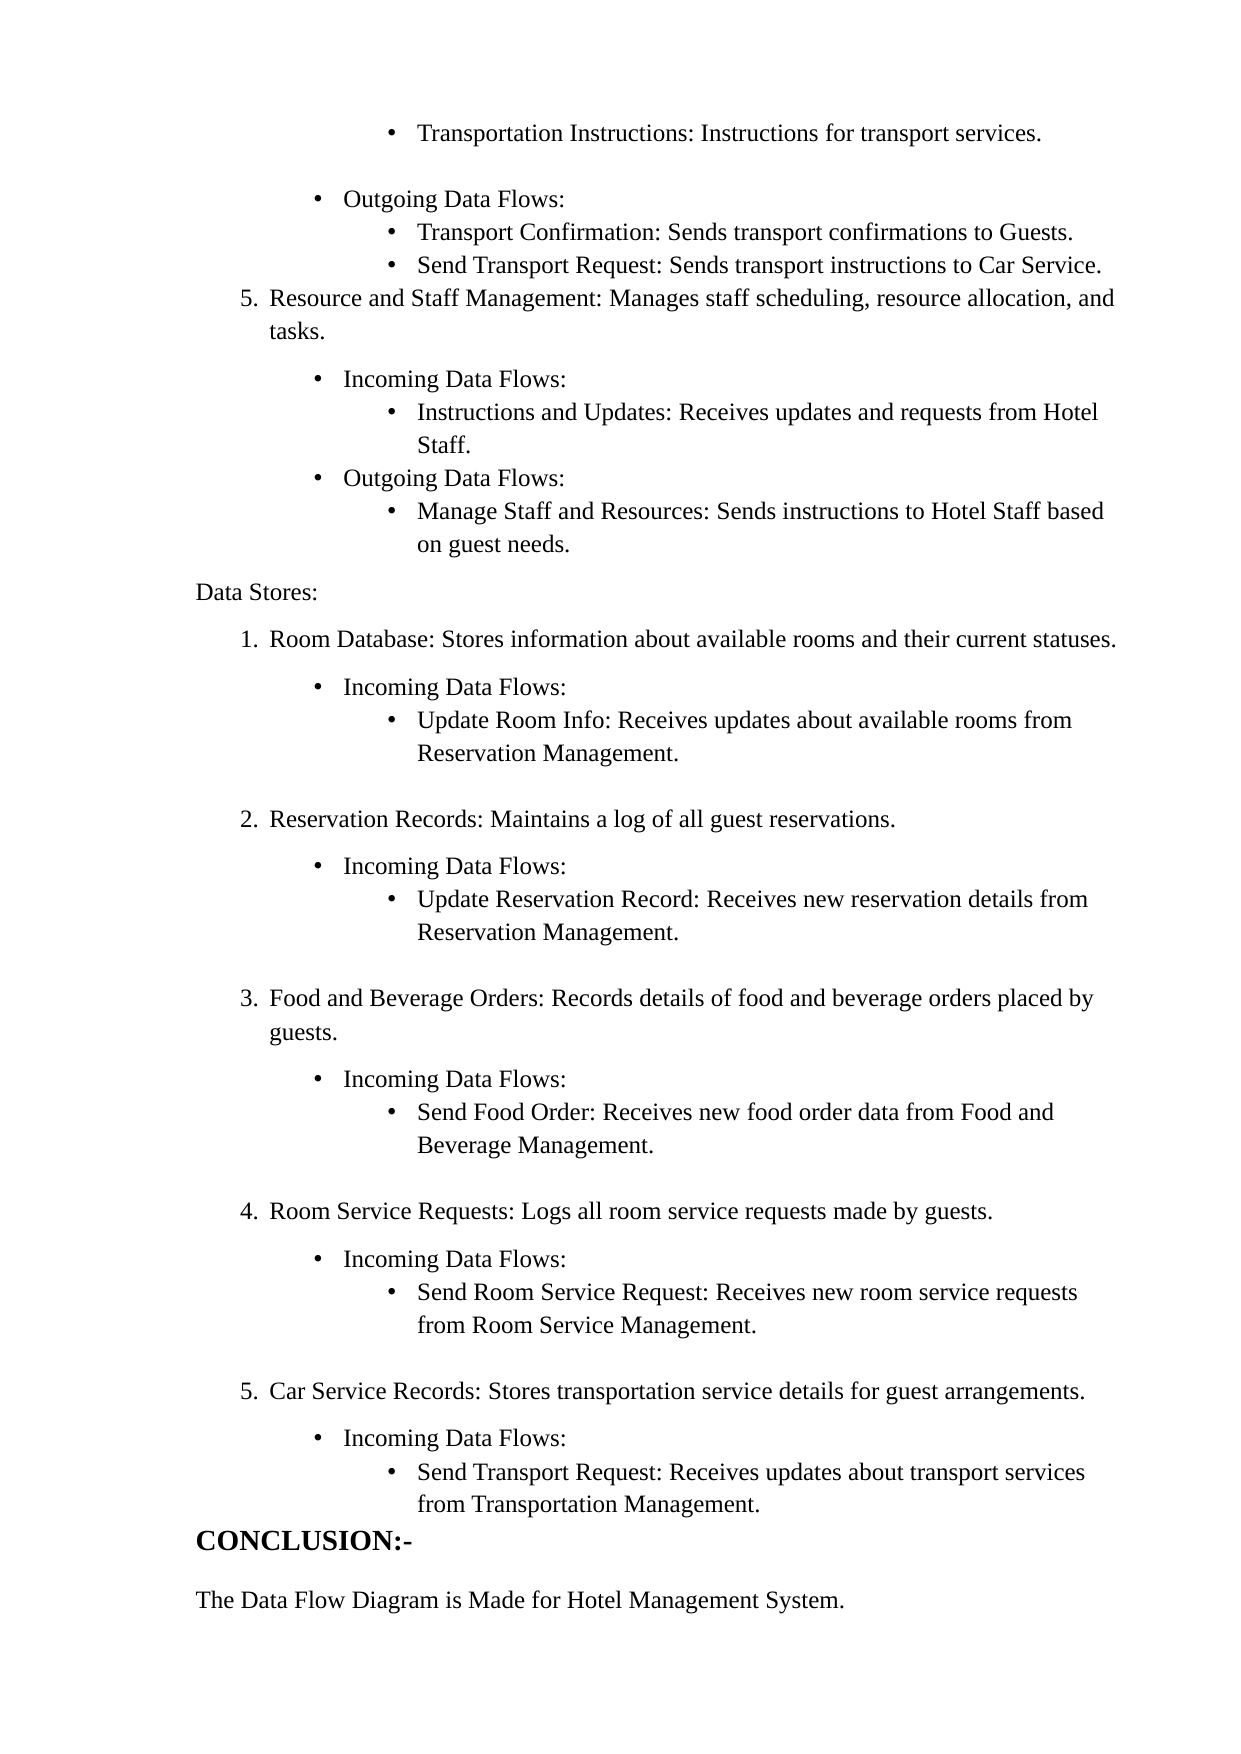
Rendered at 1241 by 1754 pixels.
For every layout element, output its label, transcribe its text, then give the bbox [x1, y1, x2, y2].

list Incoming Data Flows: [313, 851, 1123, 880]
list Room Database: Stores information about available rooms and their current statuses. [240, 624, 1123, 653]
list Send Room Service Request: Receives new room service requests from Room Service Management. [387, 1277, 1123, 1339]
list Incoming Data Flows: [313, 1423, 1123, 1452]
list Send Transport Request: Receives updates about transport services from Transportation Management. [387, 1457, 1123, 1518]
list Manage Staff and Resources: Sends instructions to Hotel Staff based on guest needs. [387, 496, 1123, 558]
list Transport Confirmation: Sends transport confirmations to Guests. [387, 217, 1123, 246]
text CONCLUSION:- [195, 1523, 1123, 1556]
list Transportation Instructions: Instructions for transport services. [387, 118, 1123, 147]
list Update Room Info: Receives updates about available rooms from Reservation Management. [387, 705, 1123, 767]
list Instructions and Updates: Receives updates and requests from Hotel Staff. [387, 397, 1123, 459]
list Room Service Requests: Logs all room service requests made by guests. [240, 1196, 1123, 1225]
text The Data Flow Diagram is Made for Hotel Management System. [195, 1585, 1123, 1614]
list Incoming Data Flows: [313, 364, 1123, 393]
list Send Transport Request: Sends transport instructions to Car Service. [387, 250, 1123, 279]
list Send Food Order: Receives new food order data from Food and Beverage Management. [387, 1097, 1123, 1159]
text Data Stores: [195, 577, 1123, 605]
list Reservation Records: Maintains a log of all guest reservations. [240, 804, 1123, 833]
list Food and Beverage Orders: Records details of food and beverage orders placed by guests. [240, 983, 1123, 1045]
list Incoming Data Flows: [313, 1064, 1123, 1093]
list Outgoing Data Flows: [313, 463, 1123, 492]
list Update Reservation Record: Receives new reservation details from Reservation Management. [387, 884, 1123, 946]
list Incoming Data Flows: [313, 1244, 1123, 1273]
list Incoming Data Flows: [313, 672, 1123, 701]
list Resource and Staff Management: Manages staff scheduling, resource allocation, and tasks. [240, 283, 1123, 345]
list Outgoing Data Flows: [313, 184, 1123, 213]
list Car Service Records: Stores transportation service details for guest arrangements. [240, 1376, 1123, 1405]
